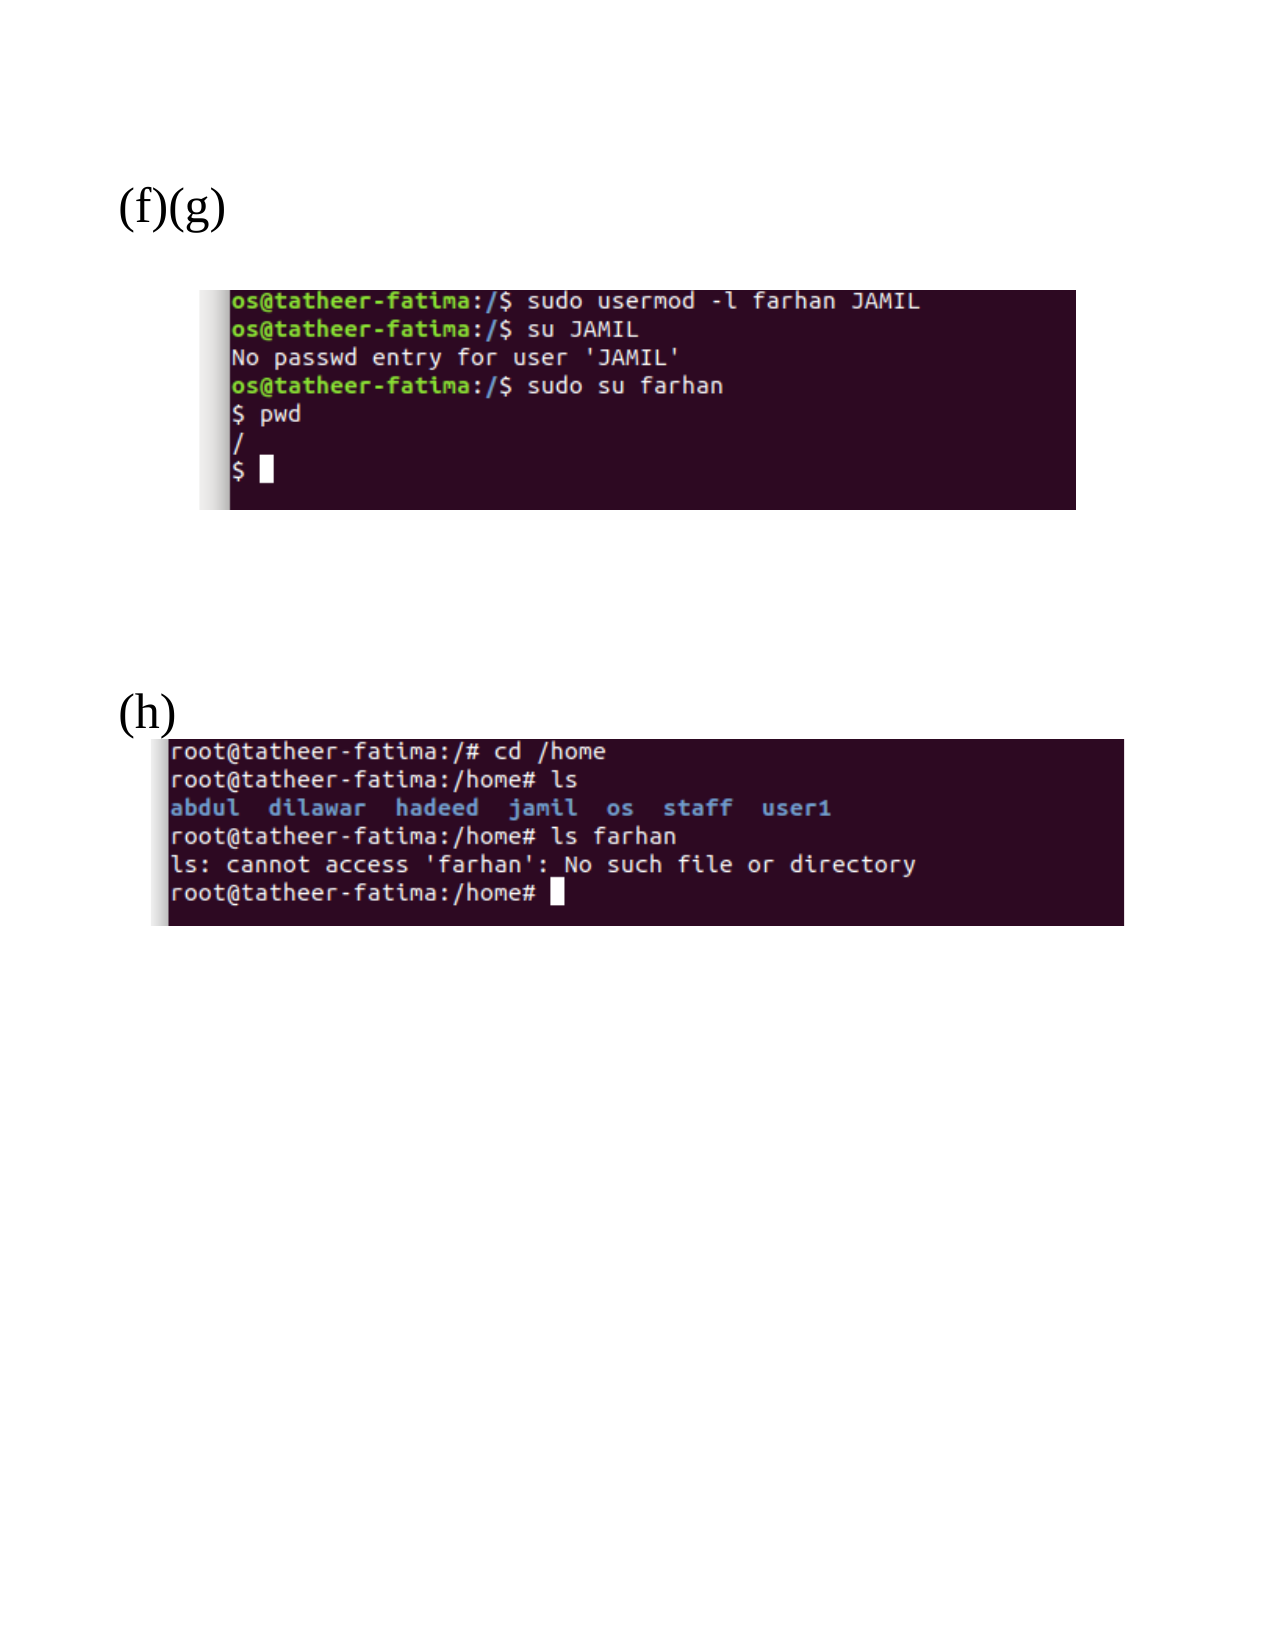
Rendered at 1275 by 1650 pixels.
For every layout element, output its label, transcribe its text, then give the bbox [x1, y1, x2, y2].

picture [199, 290, 1076, 510]
text (f)(g) [118, 176, 1157, 233]
text (h) [118, 682, 1157, 739]
picture [150, 739, 1125, 926]
